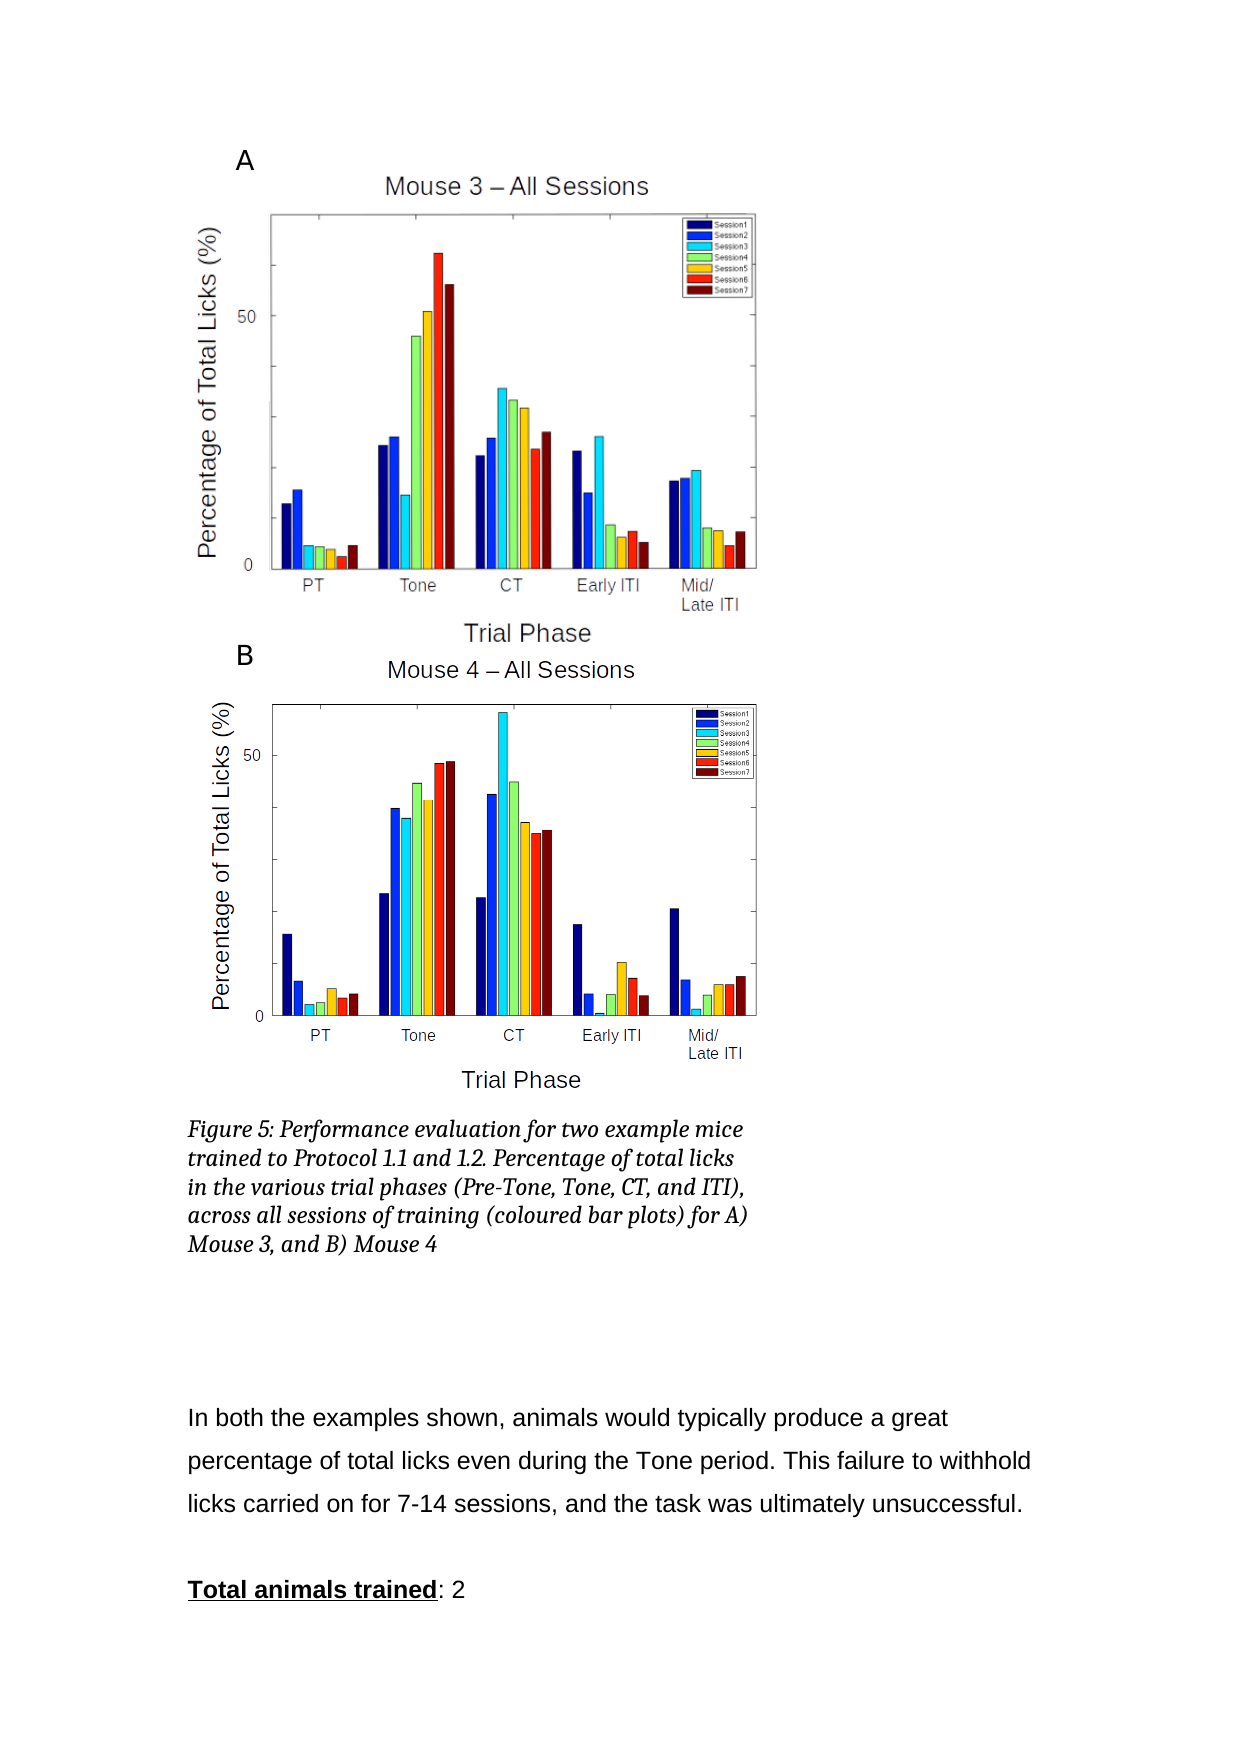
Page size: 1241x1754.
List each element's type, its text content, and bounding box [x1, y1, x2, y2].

text Figure 5: Performance evaluation for two example mice trained to Protocol 1.1 and 1.2. Percentage of total licks in the various trial phases (Pre-Tone, Tone, CT, and ITI), across all sessions of training (coloured bar plots) for A) Mouse 3, and B) Mouse 4 [187, 162, 759, 1259]
text Total animals trained: 2 [187, 1575, 1053, 1604]
text In both the examples shown, animals would typically produce a great percentage of total licks even during the Tone period. This failure to withhold licks carried on for 7-14 sessions, and the task was ultimately unsuccessful. [187, 1403, 1053, 1518]
